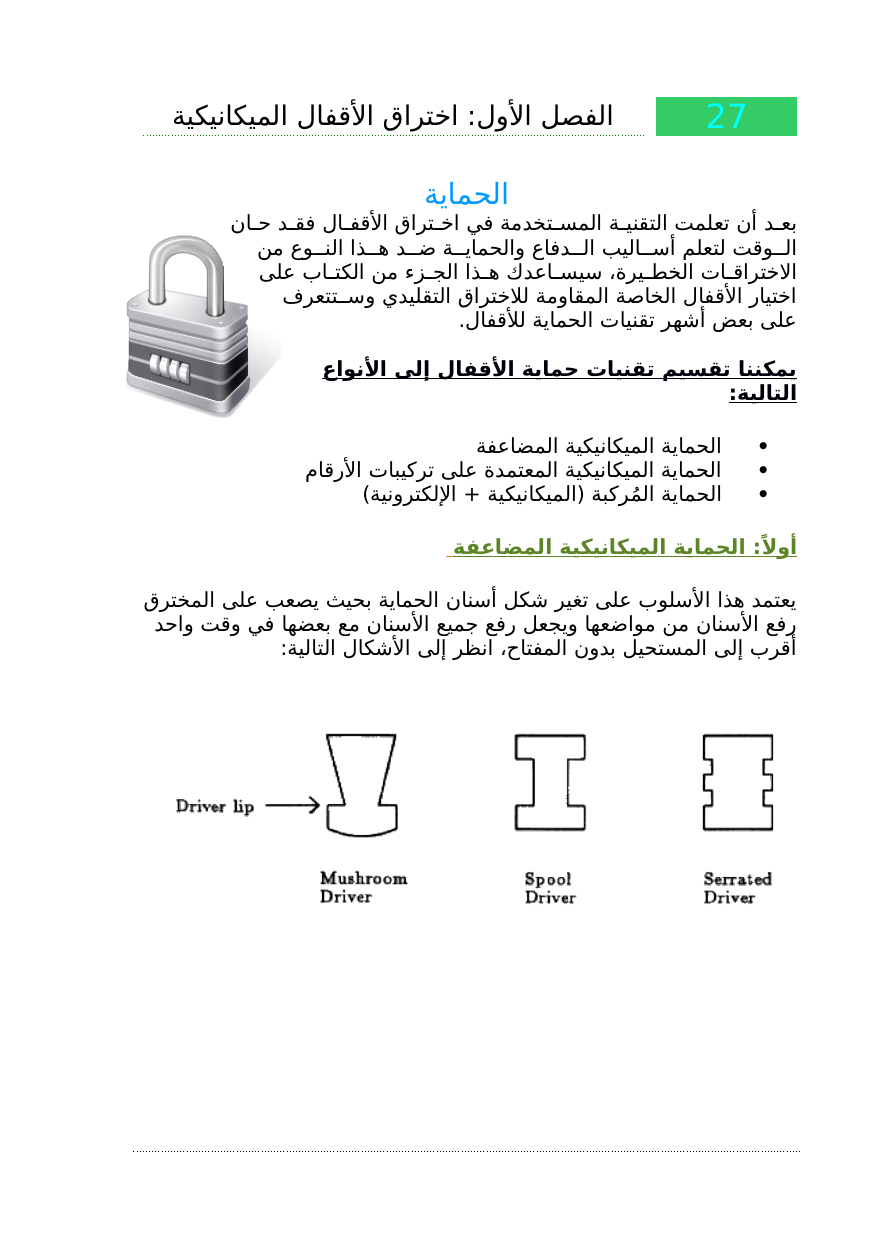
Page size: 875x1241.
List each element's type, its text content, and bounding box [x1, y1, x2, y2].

list الحماية الميكانيكية المعتمدة على تركيبات الأرقام [136, 458, 760, 482]
subtitle الحماية [136, 177, 797, 211]
text بعد أن تعلمت التقنية المستخدمة في اختراق الأقفال فقد حان الوقت لتعلم أساليب الدفاع والحماية ضد هذا النوع من الاختراقات الخطيرة، سيساعدك هذا الجزء من الكتاب على اختيار الأقفال الخاصة المقاومة للاختراق التقليدي وستتعرف على بعض أشهر تقنيات الحماية للأقفال. [136, 211, 797, 333]
text يمكننا تقسيم تقنيات حماية الأقفال إلى الأنواع التالية: [242, 357, 797, 405]
picture [171, 730, 779, 909]
list الحماية الميكانيكية المضاعفة [136, 434, 760, 458]
text أولاً: الحماية الميكانيكية المضاعفة [136, 535, 797, 559]
list الحماية المُركبة (الميكانيكية + الإلكترونية) [136, 482, 760, 507]
text يعتمد هذا الأسلوب على تغير شكل أسنان الحماية بحيث يصعب على المخترق رفع الأسنان من مواضعها ويجعل رفع جميع الأسنان مع بعضها في وقت واحد أقرب إلى المستحيل بدون المفتاح، انظر إلى الأشكال التالية: [136, 588, 797, 661]
picture [124, 234, 282, 418]
